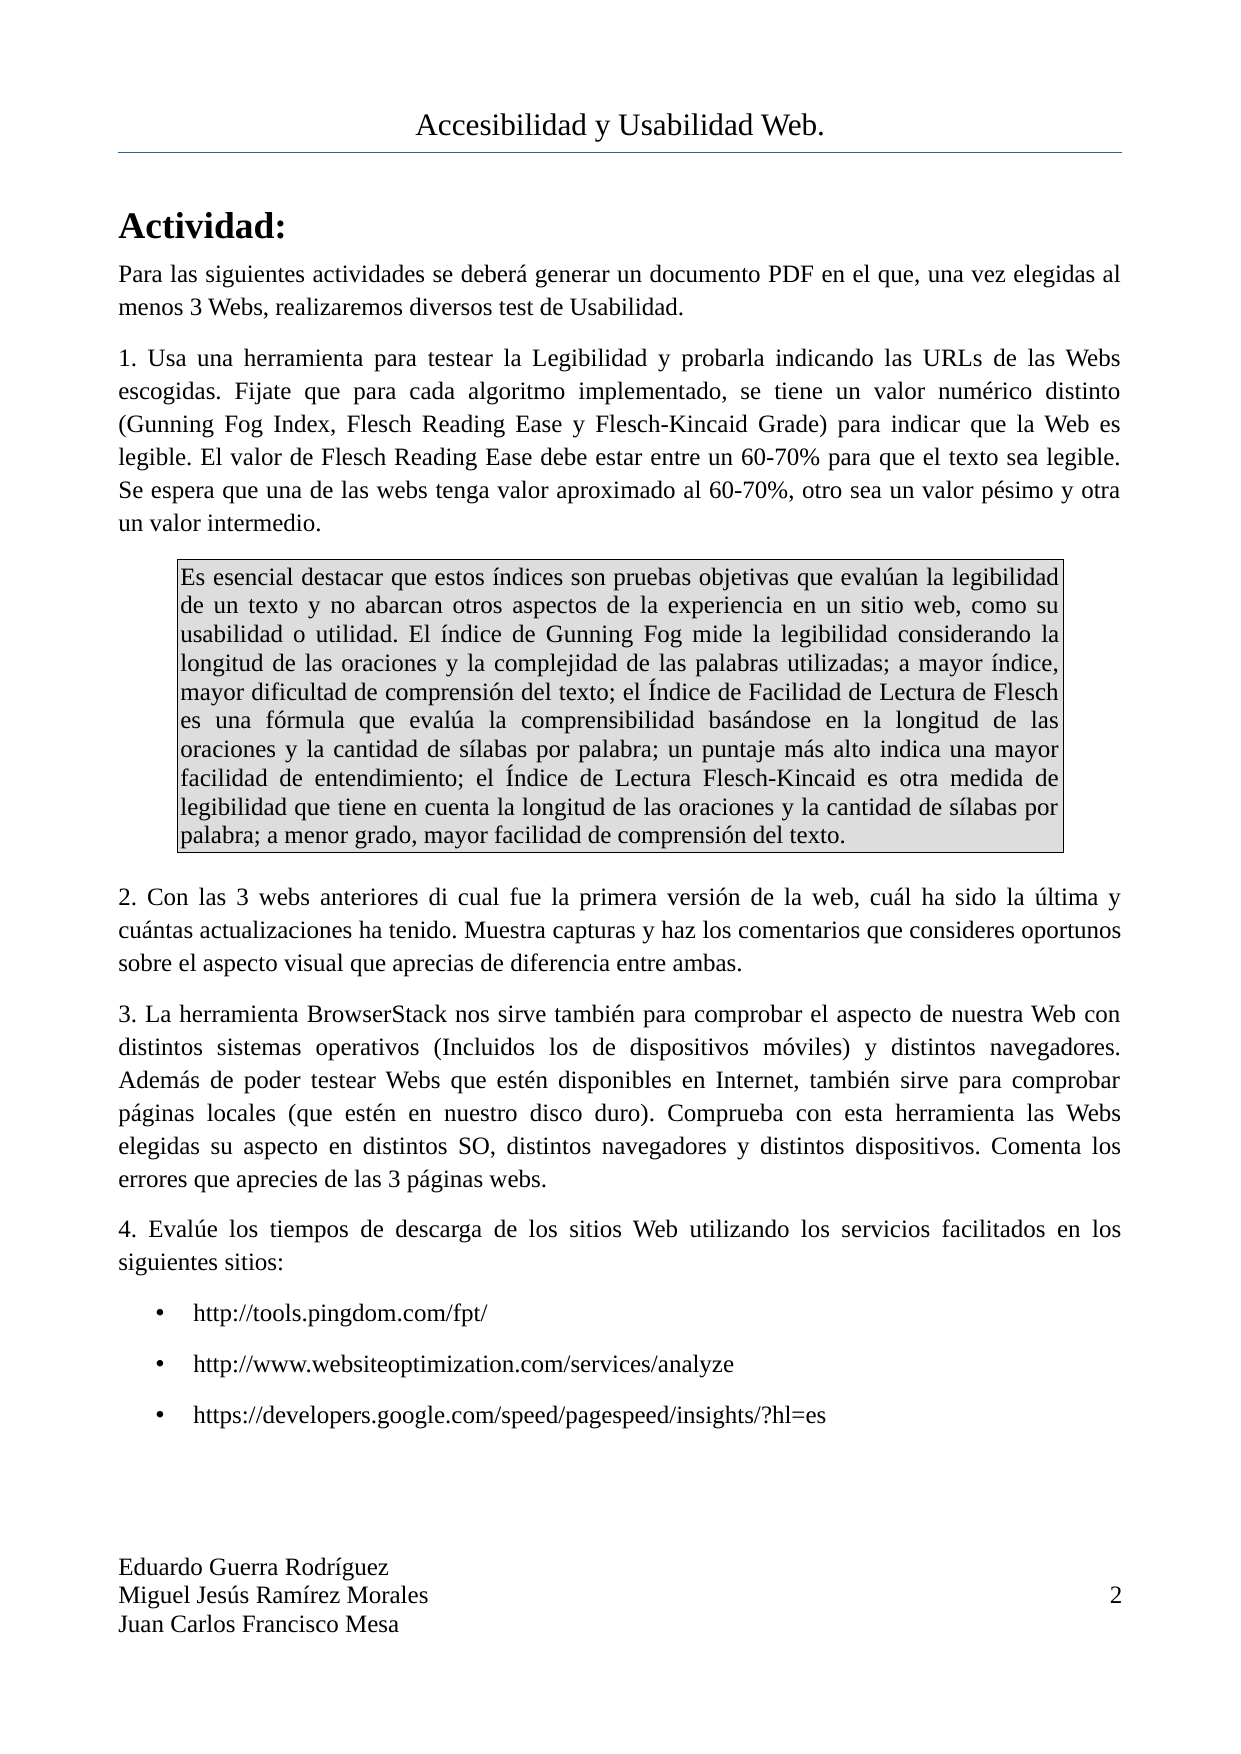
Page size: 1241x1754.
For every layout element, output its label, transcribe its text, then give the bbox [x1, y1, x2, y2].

text 2. Con las 3 webs anteriores di cual fue la primera versión de la web, cuál ha sido la última y cuántas actualizaciones ha tenido. Muestra capturas y haz los comentarios que consideres oportunos sobre el aspecto visual que aprecias de diferencia entre ambas. [118, 882, 1122, 977]
text Es esencial destacar que estos índices son pruebas objetivas que evalúan la legibilidad de un texto y no abarcan otros aspectos de la experiencia en un sitio web, como su usabilidad o utilidad. El índice de Gunning Fog mide la legibilidad considerando la longitud de las oraciones y la complejidad de las palabras utilizadas; a mayor índice, mayor dificultad de comprensión del texto; el Índice de Facilidad de Lectura de Flesch es una fórmula que evalúa la comprensibilidad basándose en la longitud de las oraciones y la cantidad de sílabas por palabra; un puntaje más alto indica una mayor facilidad de entendimiento; el Índice de Lectura Flesch-Kincaid es otra medida de legibilidad que tiene en cuenta la longitud de las oraciones y la cantidad de sílabas por palabra; a menor grado, mayor facilidad de comprensión del texto. [178, 560, 1063, 852]
list https://developers.google.com/speed/pagespeed/insights/?hl=es [156, 1400, 1122, 1428]
subtitle Actividad: [118, 204, 1122, 247]
text 4. Evalúe los tiempos de descarga de los sitios Web utilizando los servicios facilitados en los siguientes sitios: [118, 1214, 1122, 1276]
text 1. Usa una herramienta para testear la Legibilidad y probarla indicando las URLs de las Webs escogidas. Fijate que para cada algoritmo implementado, se tiene un valor numérico distinto (Gunning Fog Index, Flesch Reading Ease y Flesch-Kincaid Grade) para indicar que la Web es legible. El valor de Flesch Reading Ease debe estar entre un 60-70% para que el texto sea legible. Se espera que una de las webs tenga valor aproximado al 60-70%, otro sea un valor pésimo y otra un valor intermedio. [118, 343, 1122, 537]
list http://www.websiteoptimization.com/services/analyze [156, 1349, 1122, 1378]
text 3. La herramienta BrowserStack nos sirve también para comprobar el aspecto de nuestra Web con distintos sistemas operativos (Incluidos los de dispositivos móviles) y distintos navegadores. Además de poder testear Webs que estén disponibles en Internet, también sirve para comprobar páginas locales (que estén en nuestro disco duro). Comprueba con esta herramienta las Webs elegidas su aspecto en distintos SO, distintos navegadores y distintos dispositivos. Comenta los errores que aprecies de las 3 páginas webs. [118, 999, 1122, 1192]
list http://tools.pingdom.com/fpt/ [156, 1298, 1122, 1327]
text Para las siguientes actividades se deberá generar un documento PDF en el que, una vez elegidas al menos 3 Webs, realizaremos diversos test de Usabilidad. [118, 259, 1122, 321]
